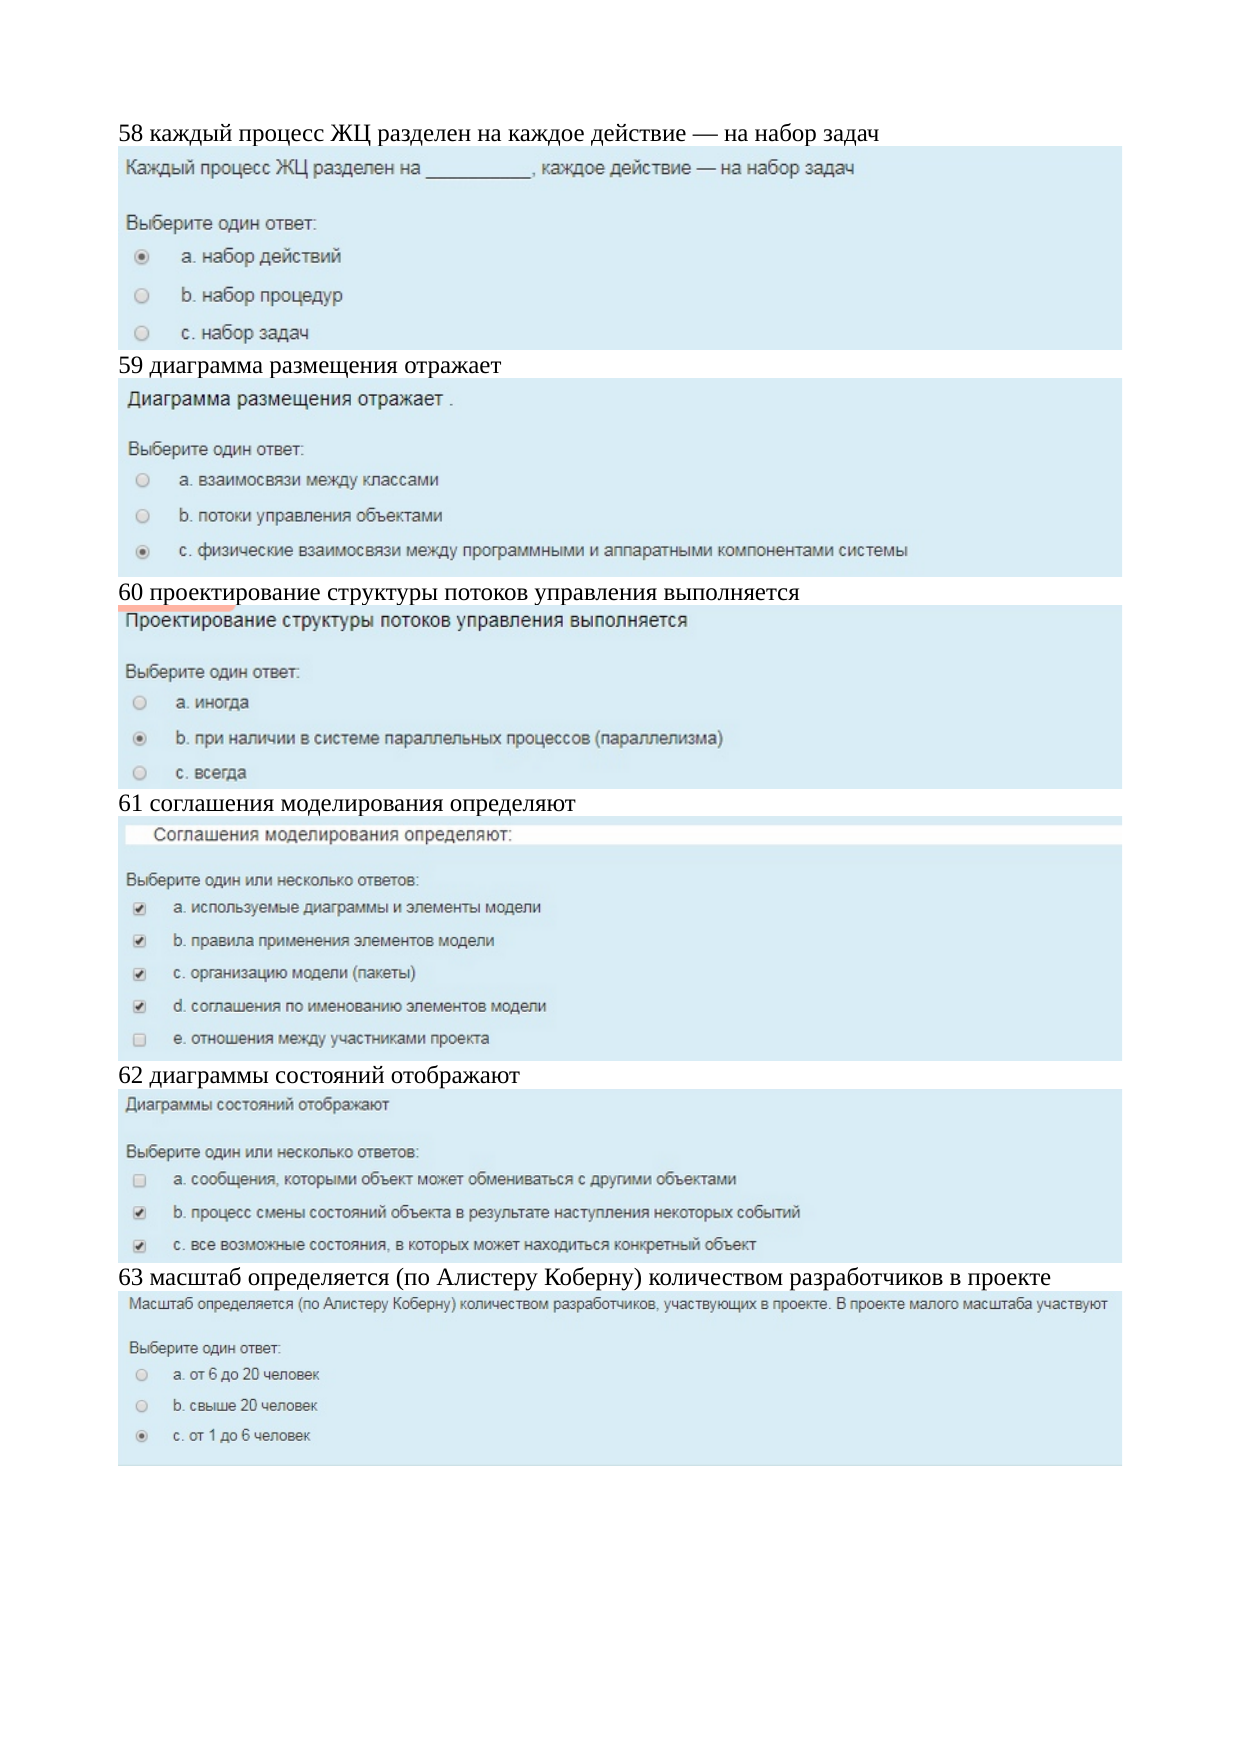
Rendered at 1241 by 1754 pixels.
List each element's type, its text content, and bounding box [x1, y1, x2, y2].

text 59 диаграмма размещения отражает [118, 350, 1122, 378]
text 58 каждый процесс ЖЦ разделен на каждое действие — на набор задач [118, 118, 1122, 146]
picture [118, 816, 1123, 1061]
text 60 проектирование структуры потоков управления выполняется [118, 577, 1122, 605]
picture [118, 1291, 1123, 1466]
picture [118, 146, 1123, 350]
text 61 соглашения моделирования определяют [118, 789, 1122, 816]
picture [118, 605, 1123, 789]
picture [118, 1089, 1123, 1263]
picture [118, 378, 1123, 577]
text 62 диаграммы состояний отображают [118, 1061, 1122, 1089]
text 63 масштаб определяется (по Алистеру Коберну) количеством разработчиков в проекте [118, 1263, 1122, 1291]
